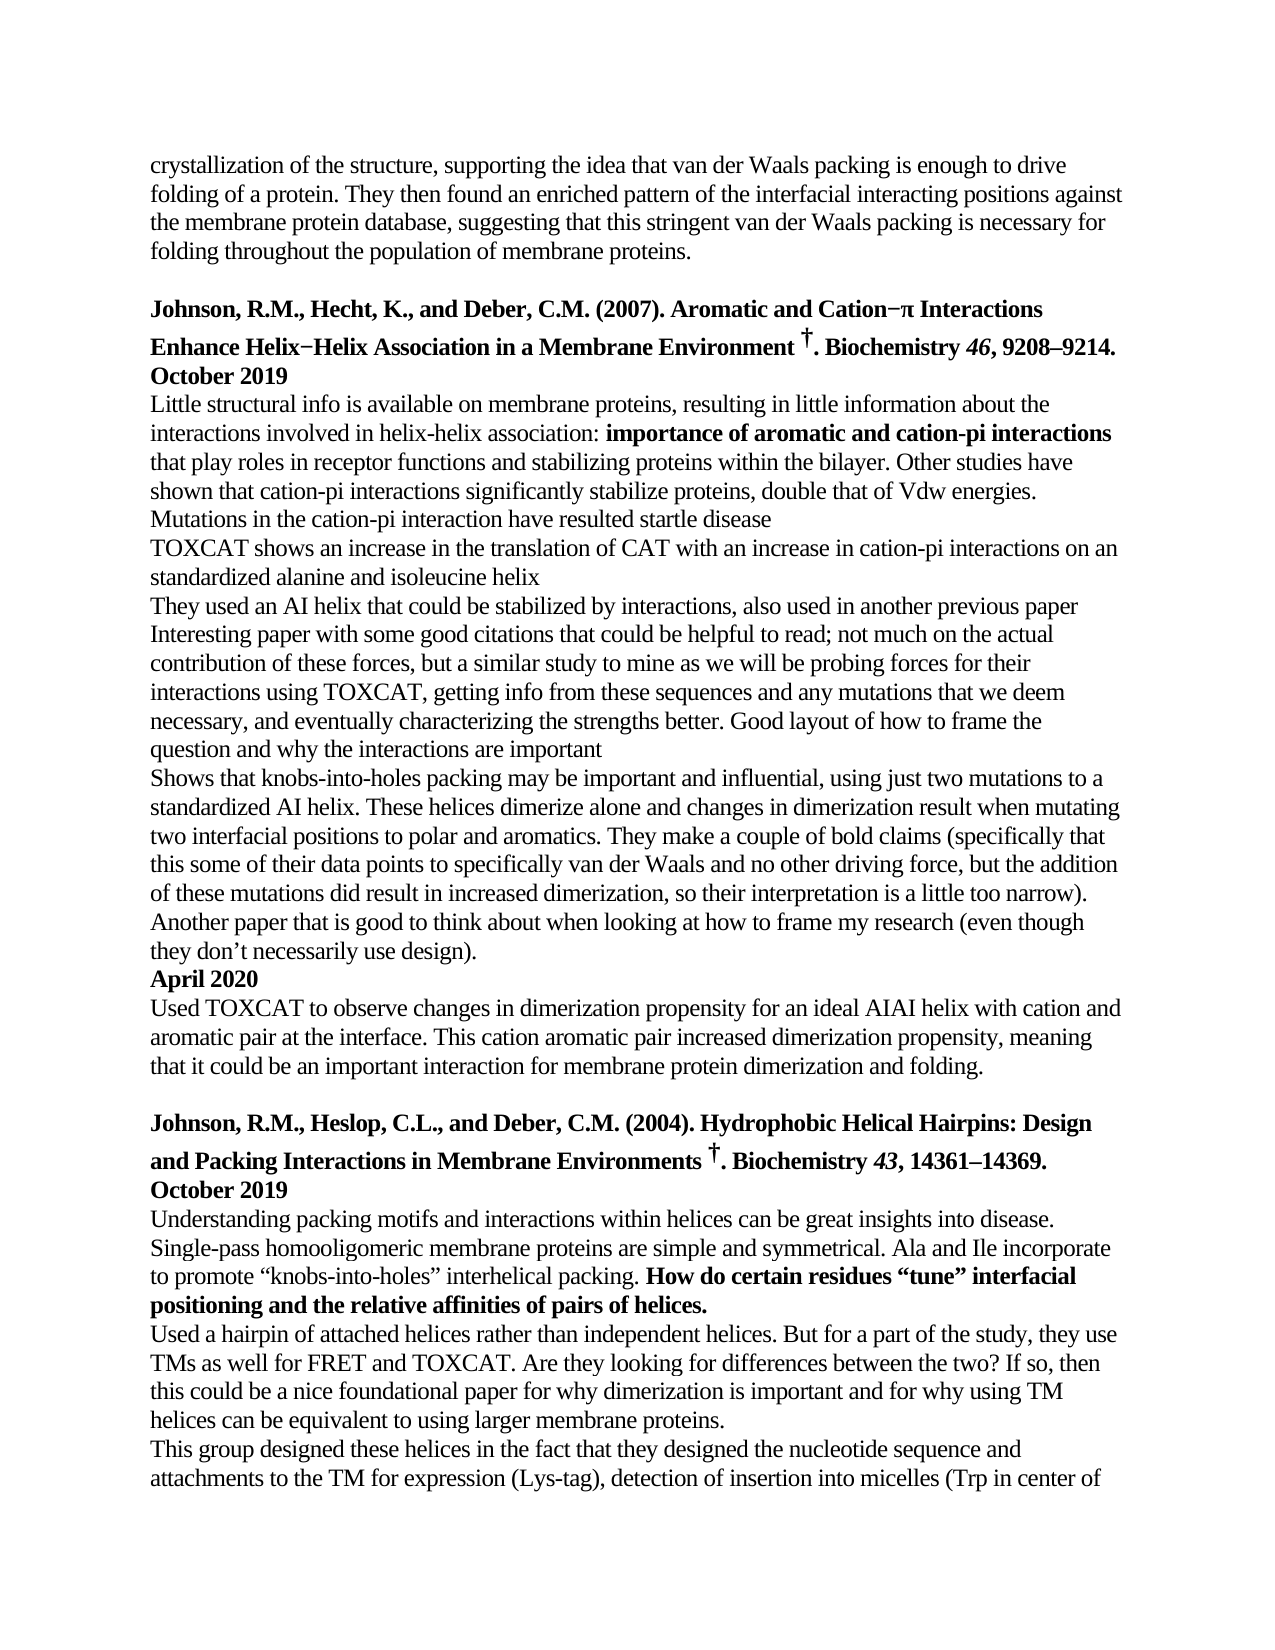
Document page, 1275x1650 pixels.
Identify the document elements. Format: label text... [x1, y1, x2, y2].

text Interesting paper with some good citations that could be helpful to read; not much on the actual contribution of these forces, but a similar study to mine as we will be probing forces for their interactions using TOXCAT, getting info from these sequences and any mutations that we deem necessary, and eventually characterizing the strengths better. Good layout of how to frame the question and why the interactions are important [150, 619, 1125, 763]
text Used a hairpin of attached helices rather than independent helices. But for a part of the study, they use TMs as well for FRET and TOXCAT. Are they looking for differences between the two? If so, then this could be a nice foundational paper for why dimerization is important and for why using TM helices can be equivalent to using larger membrane proteins. [150, 1319, 1125, 1434]
text TOXCAT shows an increase in the translation of CAT with an increase in cation-pi interactions on an standardized alanine and isoleucine helix [150, 533, 1125, 591]
text October 2019 [150, 1175, 1125, 1204]
text Johnson, R.M., Hecht, K., and Deber, C.M. (2007). Aromatic and Cation−π Interactions Enhance Helix−Helix Association in a Membrane Environment †. Biochemistry 46, 9208–9214. [150, 294, 1125, 361]
text October 2019 [150, 361, 1125, 389]
text This group designed these helices in the fact that they designed the nucleotide sequence and attachments to the TM for expression (Lys-tag), detection of insertion into micelles (Trp in center of [150, 1434, 1125, 1491]
text Johnson, R.M., Heslop, C.L., and Deber, C.M. (2004). Hydrophobic Helical Hairpins: Design and Packing Interactions in Membrane Environments †. Biochemistry 43, 14361–14369. [150, 1108, 1125, 1175]
text Understanding packing motifs and interactions within helices can be great insights into disease. Single-pass homooligomeric membrane proteins are simple and symmetrical. Ala and Ile incorporate to promote “knobs-into-holes” interhelical packing. How do certain residues “tune” interfacial positioning and the relative affinities of pairs of helices. [150, 1204, 1125, 1319]
text crystallization of the structure, supporting the idea that van der Waals packing is enough to drive folding of a protein. They then found an enriched pattern of the interfacial interacting positions against the membrane protein database, suggesting that this stringent van der Waals packing is necessary for folding throughout the population of membrane proteins. [150, 150, 1125, 265]
text Shows that knobs-into-holes packing may be important and influential, using just two mutations to a standardized AI helix. These helices dimerize alone and changes in dimerization result when mutating two interfacial positions to polar and aromatics. They make a couple of bold claims (specifically that this some of their data points to specifically van der Waals and no other driving force, but the addition of these mutations did result in increased dimerization, so their interpretation is a little too narrow). Another paper that is good to think about when looking at how to frame my research (even though they don’t necessarily use design). [150, 763, 1125, 964]
text They used an AI helix that could be stabilized by interactions, also used in another previous paper [150, 591, 1125, 619]
text Little structural info is available on membrane proteins, resulting in little information about the interactions involved in helix-helix association: importance of aromatic and cation-pi interactions that play roles in receptor functions and stabilizing proteins within the bilayer. Other studies have shown that cation-pi interactions significantly stabilize proteins, double that of Vdw energies. Mutations in the cation-pi interaction have resulted startle disease [150, 389, 1125, 533]
text Used TOXCAT to observe changes in dimerization propensity for an ideal AIAI helix with cation and aromatic pair at the interface. This cation aromatic pair increased dimerization propensity, meaning that it could be an important interaction for membrane protein dimerization and folding. [150, 993, 1125, 1079]
text April 2020 [150, 964, 1125, 993]
